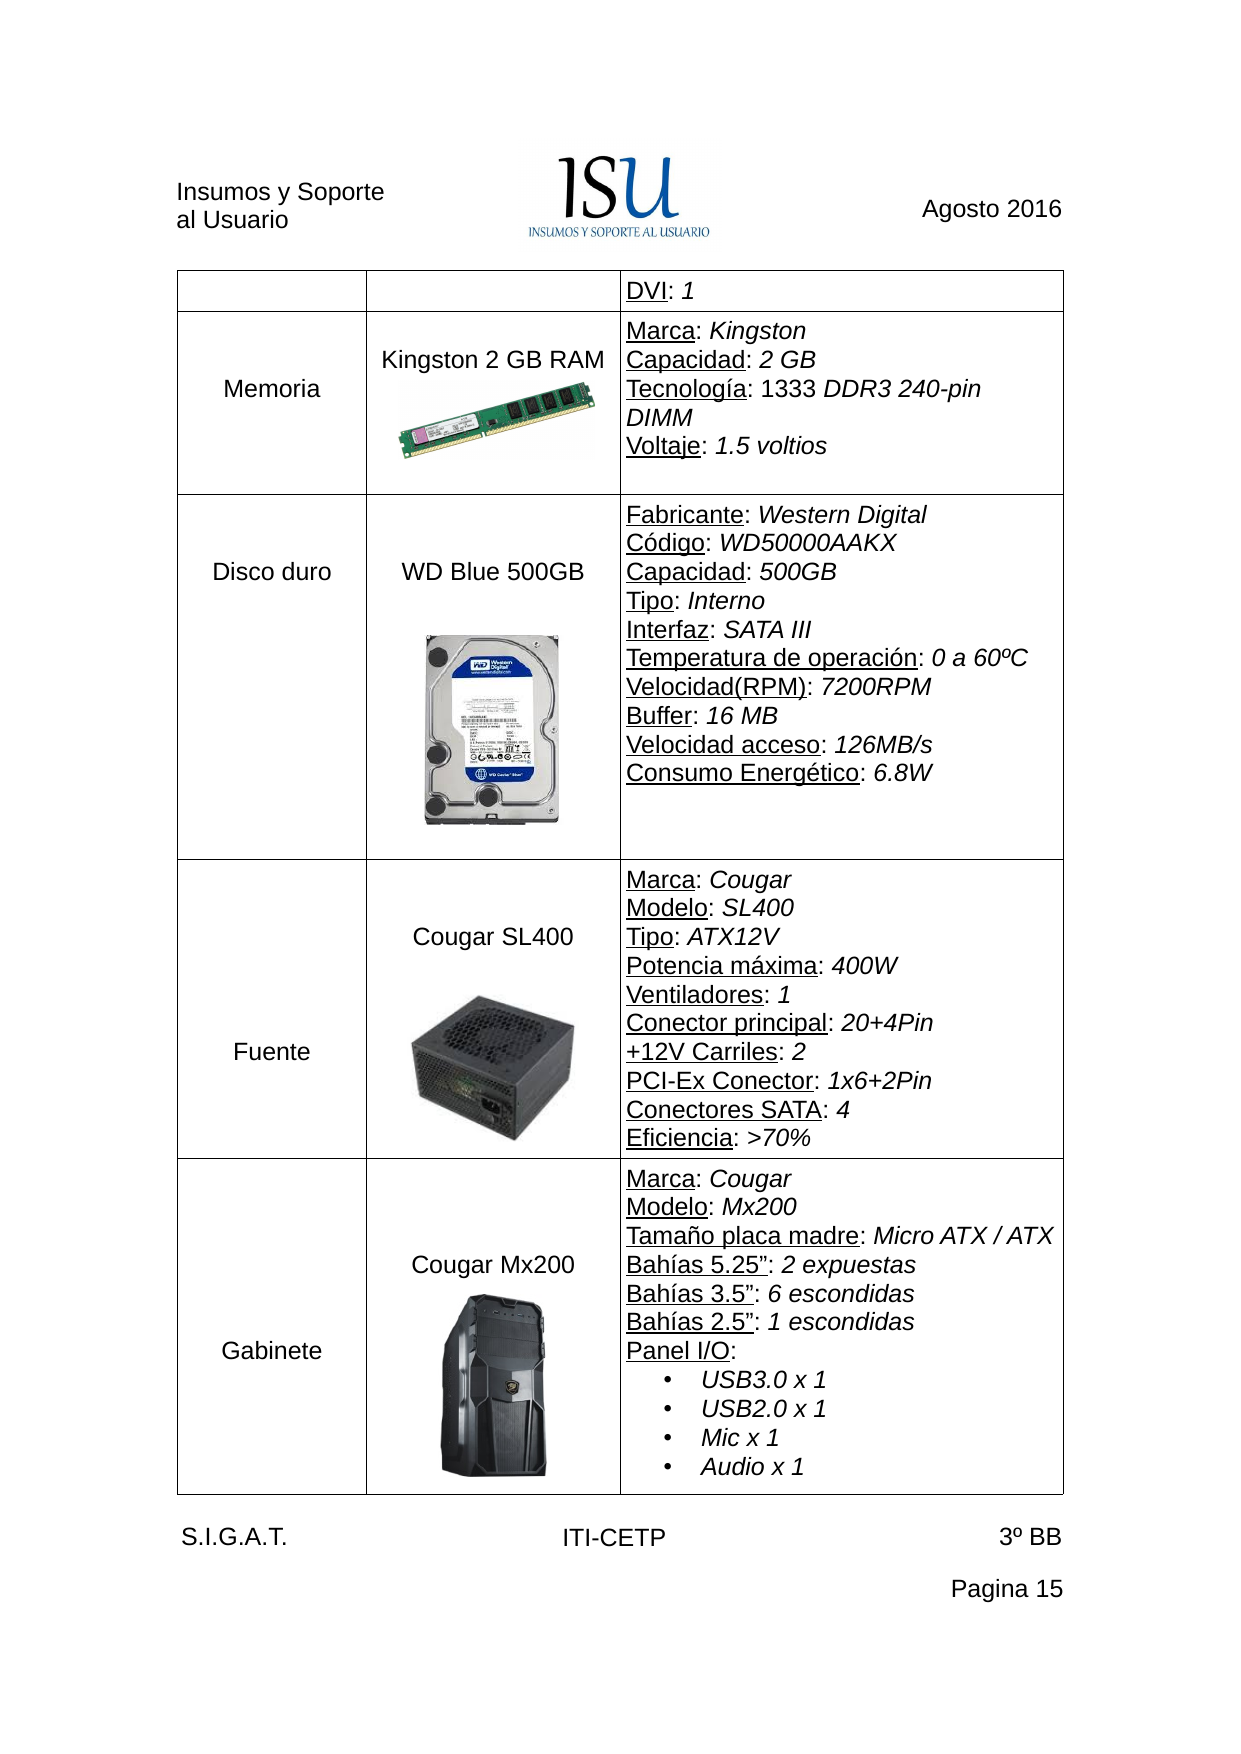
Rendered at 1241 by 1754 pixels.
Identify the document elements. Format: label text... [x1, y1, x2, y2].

picture [396, 635, 587, 825]
table_cell WD Blue 500GB [367, 495, 620, 859]
table_cell Memoria [178, 312, 366, 494]
table_cell Marca: Kingston Capacidad: 2 GB Tecnología: 1333 DDR3 240-pin DIMM Voltaje: 1.5 voltios [621, 312, 1063, 494]
table_cell Cougar SL400 [367, 860, 620, 1158]
picture [517, 138, 723, 252]
table_cell Marca: Cougar Modelo: SL400 Tipo: ATX12V Potencia máxima: 400W Ventiladores: 1 Conector principal: 20+4Pin +12V Carriles: 2 PCI-Ex Conector: 1x6+2Pin Conectores SATA: 4 Eficiencia: >70% [621, 860, 1063, 1158]
table_cell Gabinete [178, 1159, 366, 1494]
picture [397, 380, 596, 460]
picture [438, 1294, 548, 1477]
table_cell Kingston 2 GB RAM [367, 312, 620, 494]
table_cell Fuente [178, 860, 366, 1158]
table_cell Disco duro [178, 495, 366, 859]
table_cell [367, 271, 620, 311]
table_cell Marca: Cougar Modelo: Mx200 Tamaño placa madre: Micro ATX / ATX Bahías 5.25”: 2 expuestas Bahías 3.5”: 6 escondidas Bahías 2.5”: 1 escondidas Panel I/O: USB3.0 x 1 USB2.0 x 1 Mic x 1 Audio x 1 Slots de expansión: 7 [621, 1159, 1063, 1494]
table_cell DVI: 1 [621, 271, 1063, 311]
table_cell Cougar Mx200 [367, 1159, 620, 1494]
picture [406, 992, 580, 1144]
table_cell Fabricante: Western Digital Código: WD50000AAKX Capacidad: 500GB Tipo: Interno Interfaz: SATA III Temperatura de operación: 0 a 60ºC Velocidad(RPM): 7200RPM Buffer: 16 MB Velocidad acceso: 126MB/s Consumo Energético: 6.8W [621, 495, 1063, 859]
table_cell [178, 271, 366, 311]
